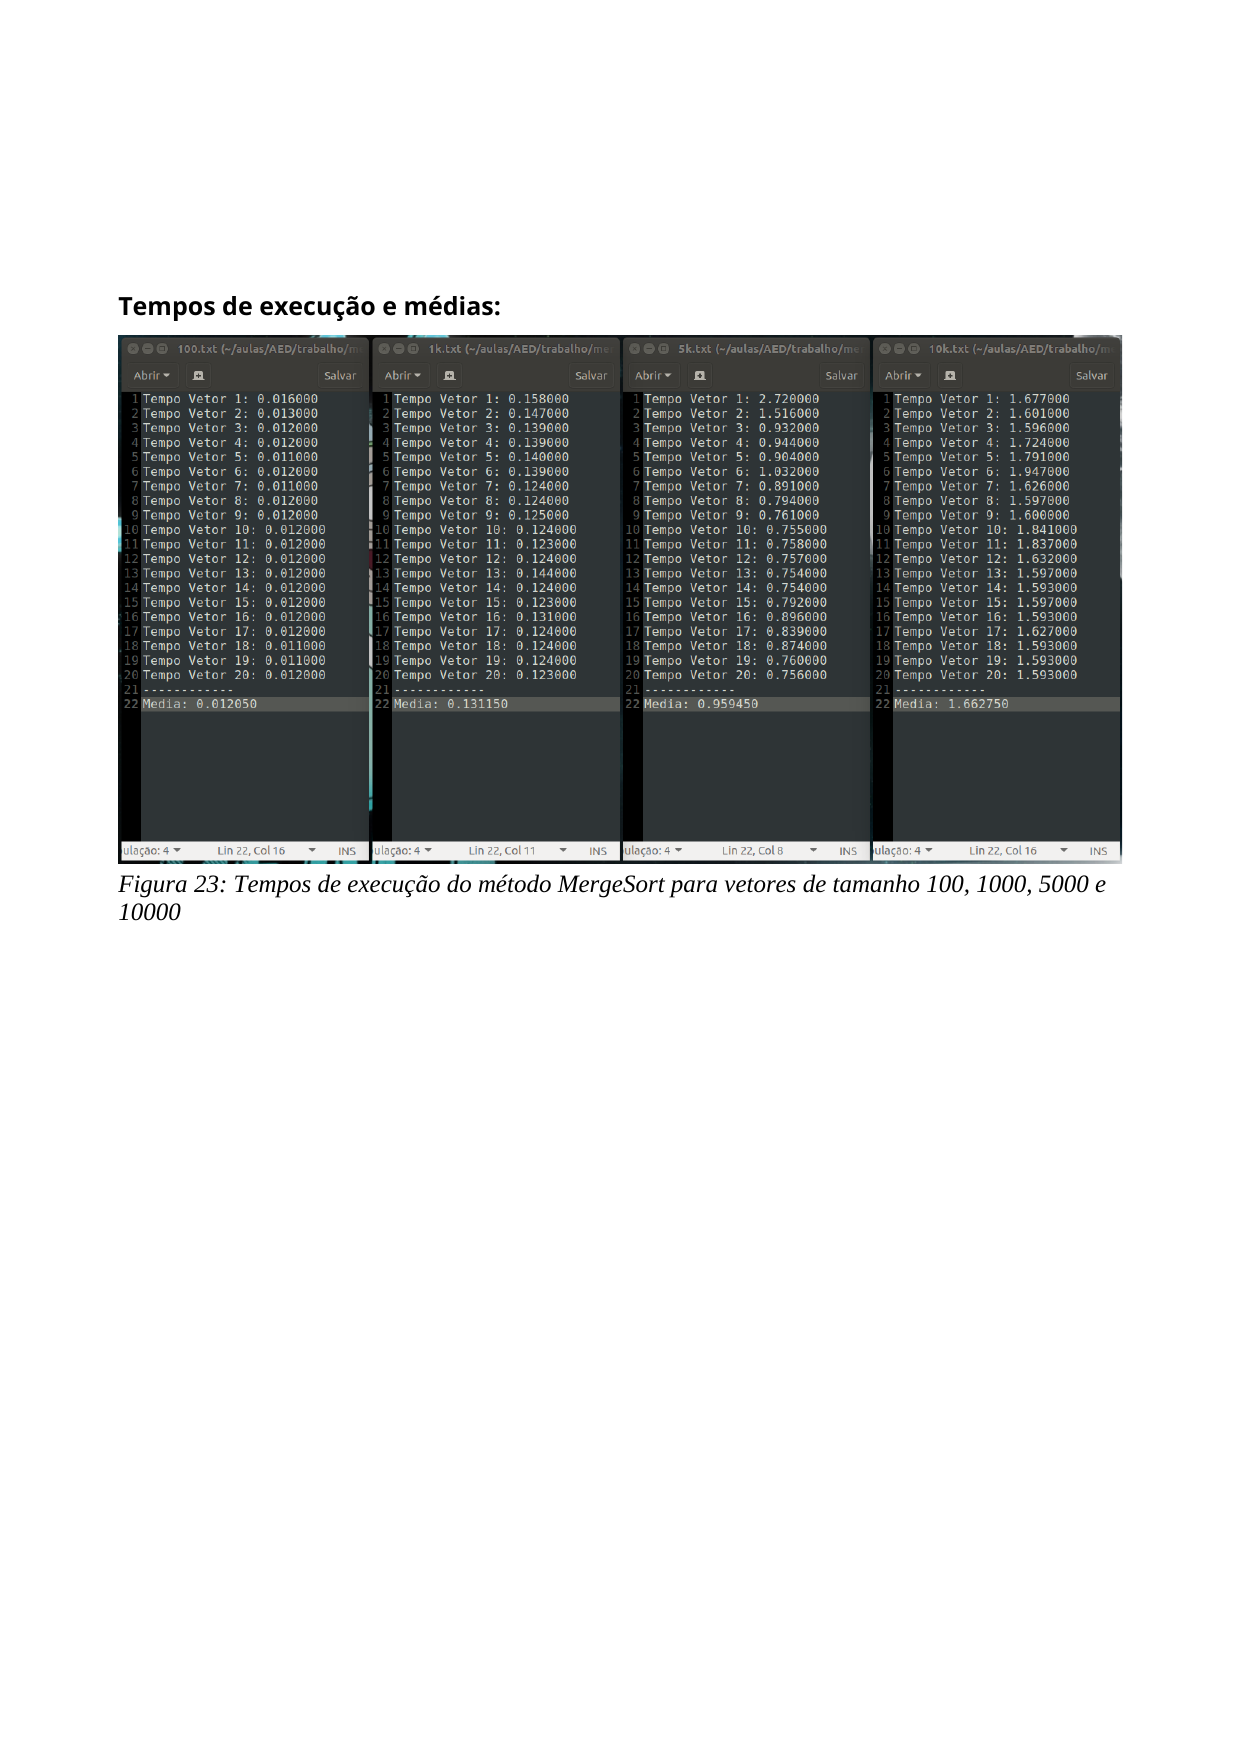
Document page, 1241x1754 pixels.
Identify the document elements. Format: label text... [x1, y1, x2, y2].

picture [118, 335, 1123, 864]
text Figura 23: Tempos de execução do método MergeSort para vetores de tamanho 100, 1000, 5000 e 10000 [118, 864, 1122, 926]
text Tempos de execução e médias: [118, 288, 1122, 322]
